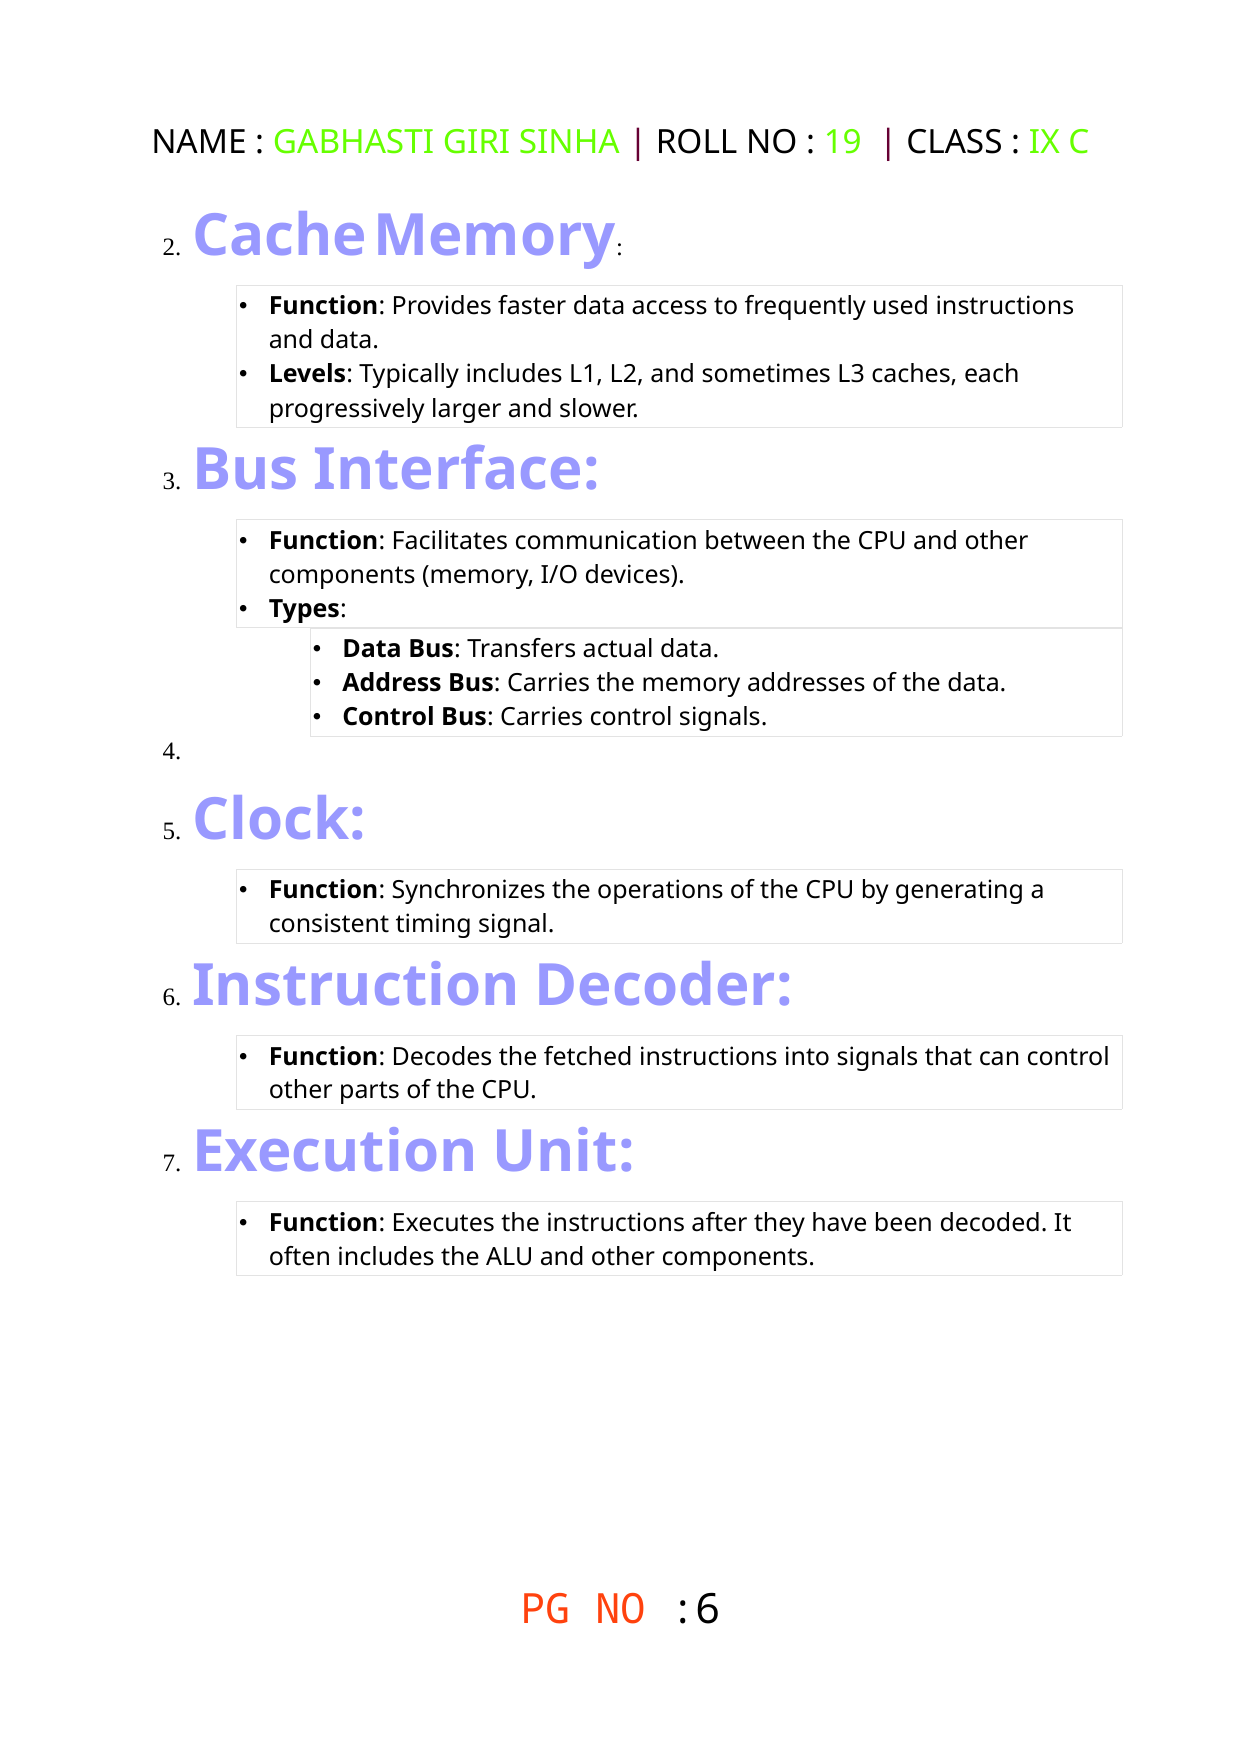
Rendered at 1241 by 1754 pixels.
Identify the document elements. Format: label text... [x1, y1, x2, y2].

list Function: Provides faster data access to frequently used instructions and data. [237, 286, 1122, 353]
list Data Bus: Transfers actual data. [311, 629, 1122, 662]
list Address Bus: Carries the memory addresses of the data. [311, 662, 1122, 696]
list Function: Facilitates communication between the CPU and other components (memory, I/O devices). [237, 520, 1122, 587]
list Execution Unit: [162, 1109, 1122, 1189]
list Clock: [162, 777, 1122, 856]
list Bus Interface: [162, 427, 1122, 507]
list Function: Decodes the fetched instructions into signals that can control other parts of the CPU. [237, 1036, 1122, 1109]
list Types: [237, 587, 1122, 627]
list Levels: Typically includes L1, L2, and sometimes L3 caches, each progressively larger and slower. [237, 353, 1122, 427]
list Instruction Decoder: [162, 943, 1122, 1023]
list Function: Synchronizes the operations of the CPU by generating a consistent timing signal. [237, 870, 1122, 943]
list Control Bus: Carries control signals. [311, 696, 1122, 736]
list Function: Executes the instructions after they have been decoded. It often includes the ALU and other components. [237, 1202, 1122, 1275]
list Cache Memory: [162, 193, 1122, 272]
